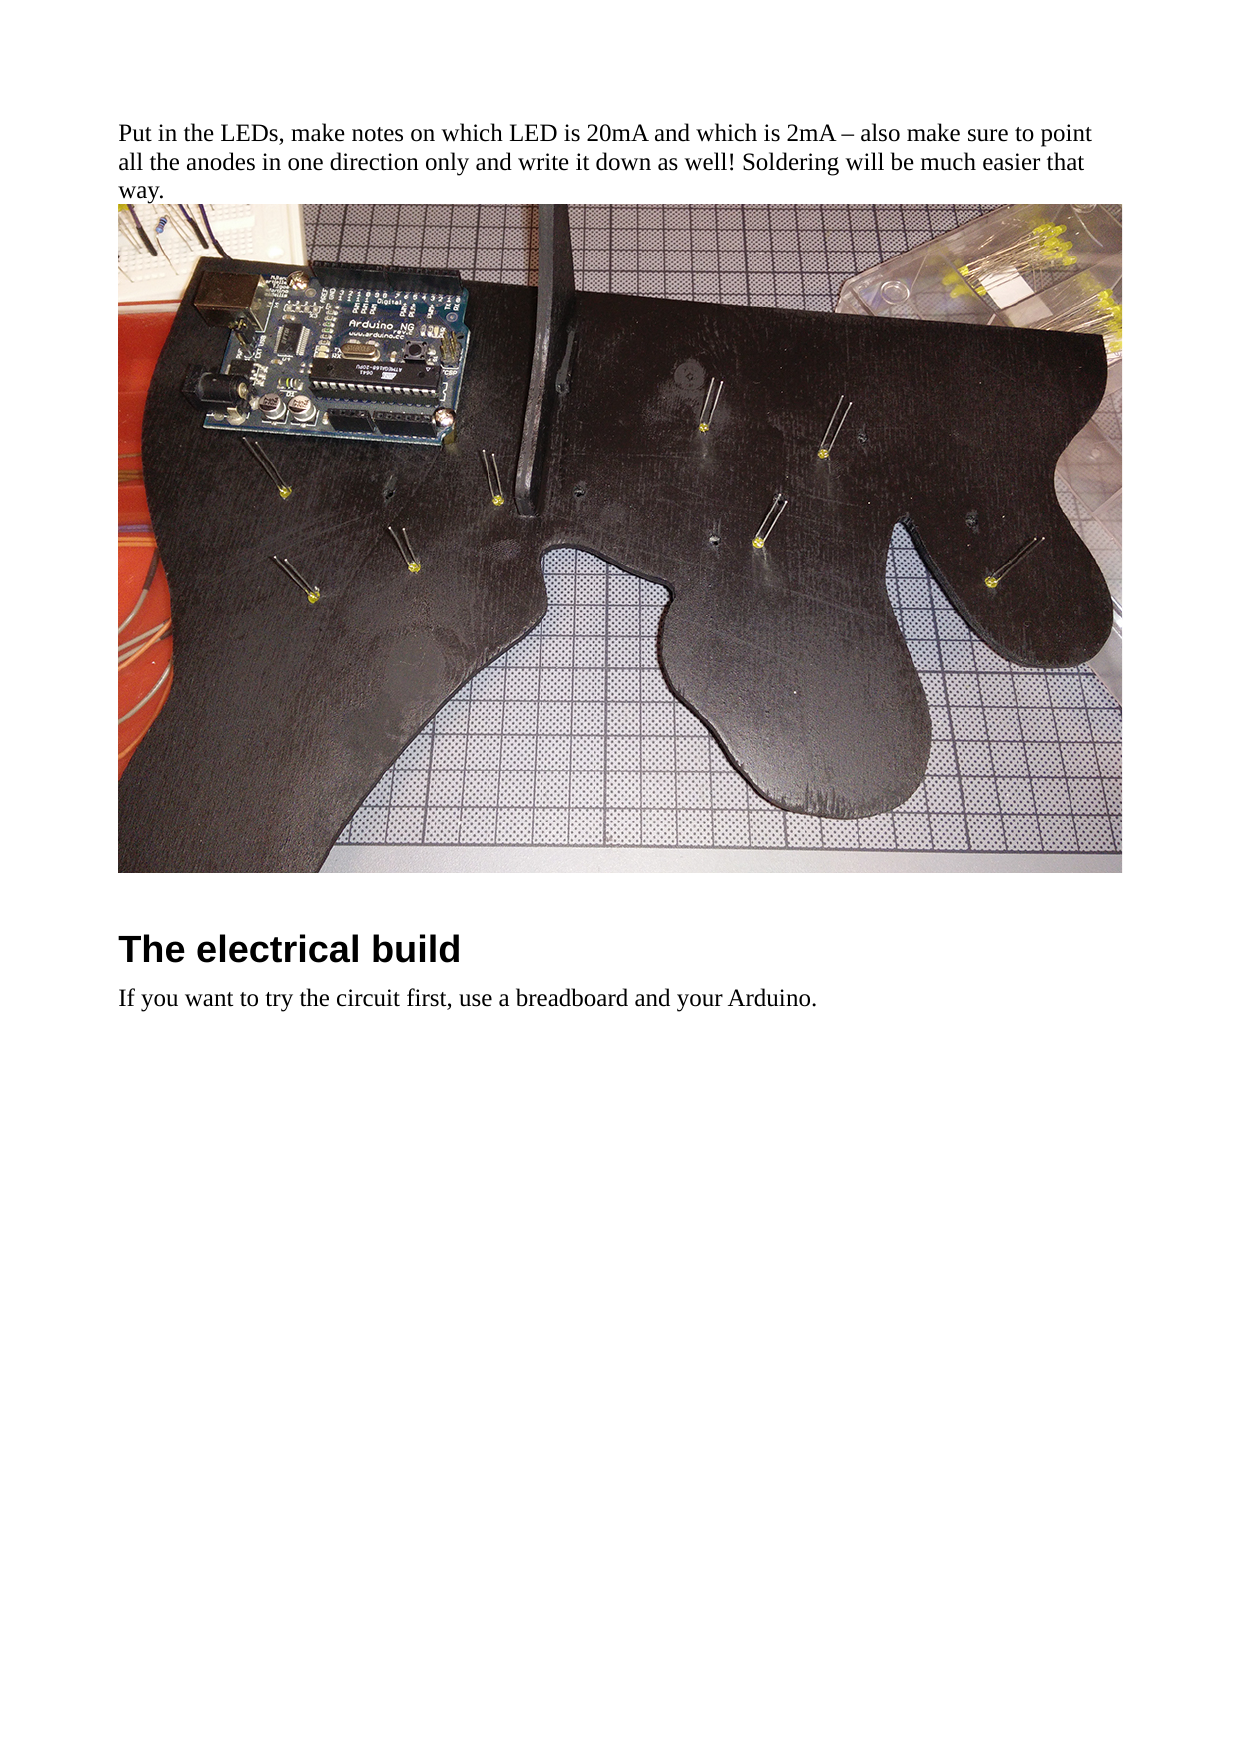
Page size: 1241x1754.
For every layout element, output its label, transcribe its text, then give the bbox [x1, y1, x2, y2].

picture [118, 204, 1123, 873]
text Put in the LEDs, make notes on which LED is 20mA and which is 2mA – also make sure to point all the anodes in one direction only and write it down as well! Soldering will be much easier that way. [118, 118, 1122, 204]
subtitle The electrical build [118, 927, 1122, 970]
text If you want to try the circuit first, use a breadboard and your Arduino. [118, 983, 1122, 1012]
